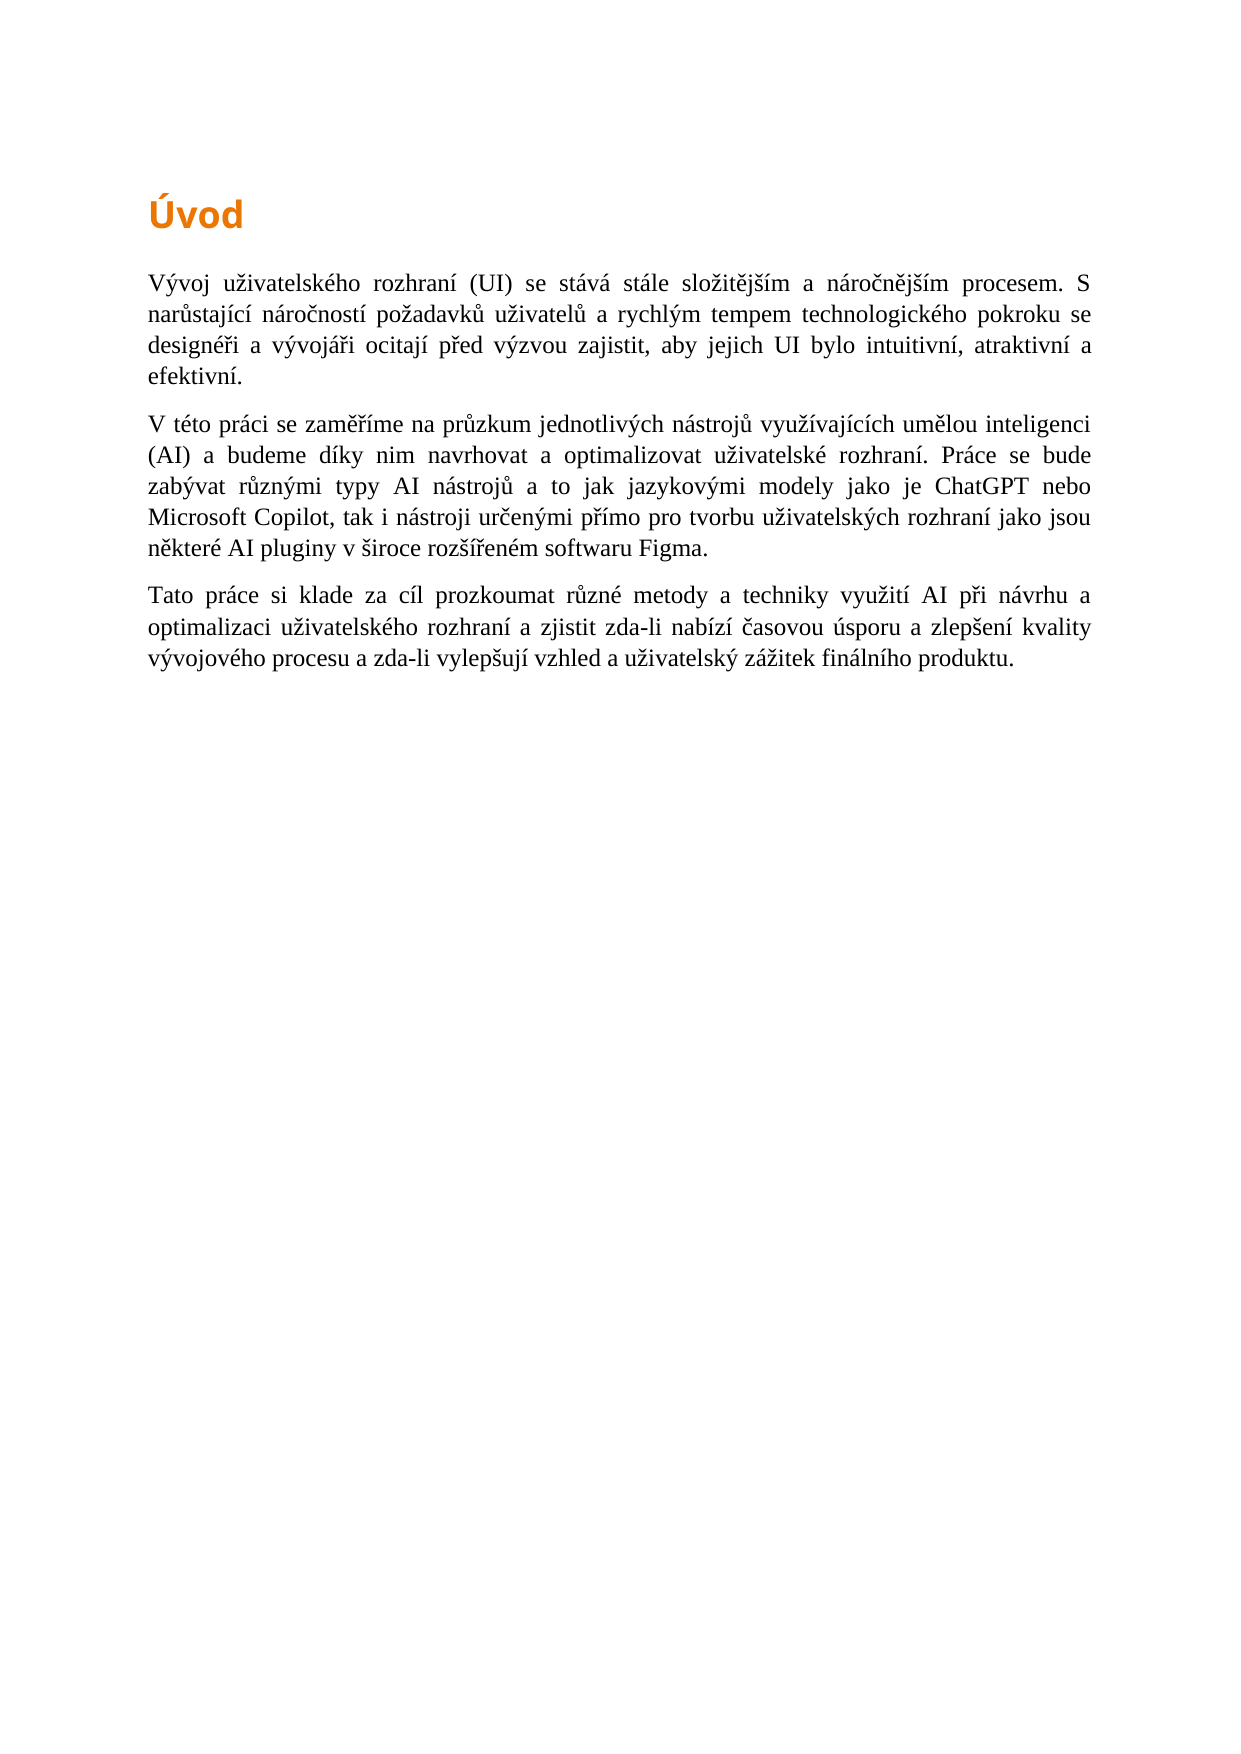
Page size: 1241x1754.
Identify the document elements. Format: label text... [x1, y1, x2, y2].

text V této práci se zaměříme na průzkum jednotlivých nástrojů využívajících umělou inteligenci (AI) a budeme díky nim navrhovat a optimalizovat uživatelské rozhraní. Práce se bude zabývat různými typy AI nástrojů a to jak jazykovými modely jako je ChatGPT nebo Microsoft Copilot, tak i nástroji určenými přímo pro tvorbu uživatelských rozhraní jako jsou některé AI pluginy v široce rozšířeném softwaru Figma. [148, 409, 1092, 562]
subtitle Úvod [148, 188, 1092, 239]
text Tato práce si klade za cíl prozkoumat různé metody a techniky využití AI při návrhu a optimalizaci uživatelského rozhraní a zjistit zda-li nabízí časovou úsporu a zlepšení kvality vývojového procesu a zda-li vylepšují vzhled a uživatelský zážitek finálního produktu. [148, 581, 1092, 671]
text Vývoj uživatelského rozhraní (UI) se stává stále složitějším a náročnějším procesem. S narůstající náročností požadavků uživatelů a rychlým tempem technologického pokroku se designéři a vývojáři ocitají před výzvou zajistit, aby jejich UI bylo intuitivní, atraktivní a efektivní. [148, 268, 1092, 390]
